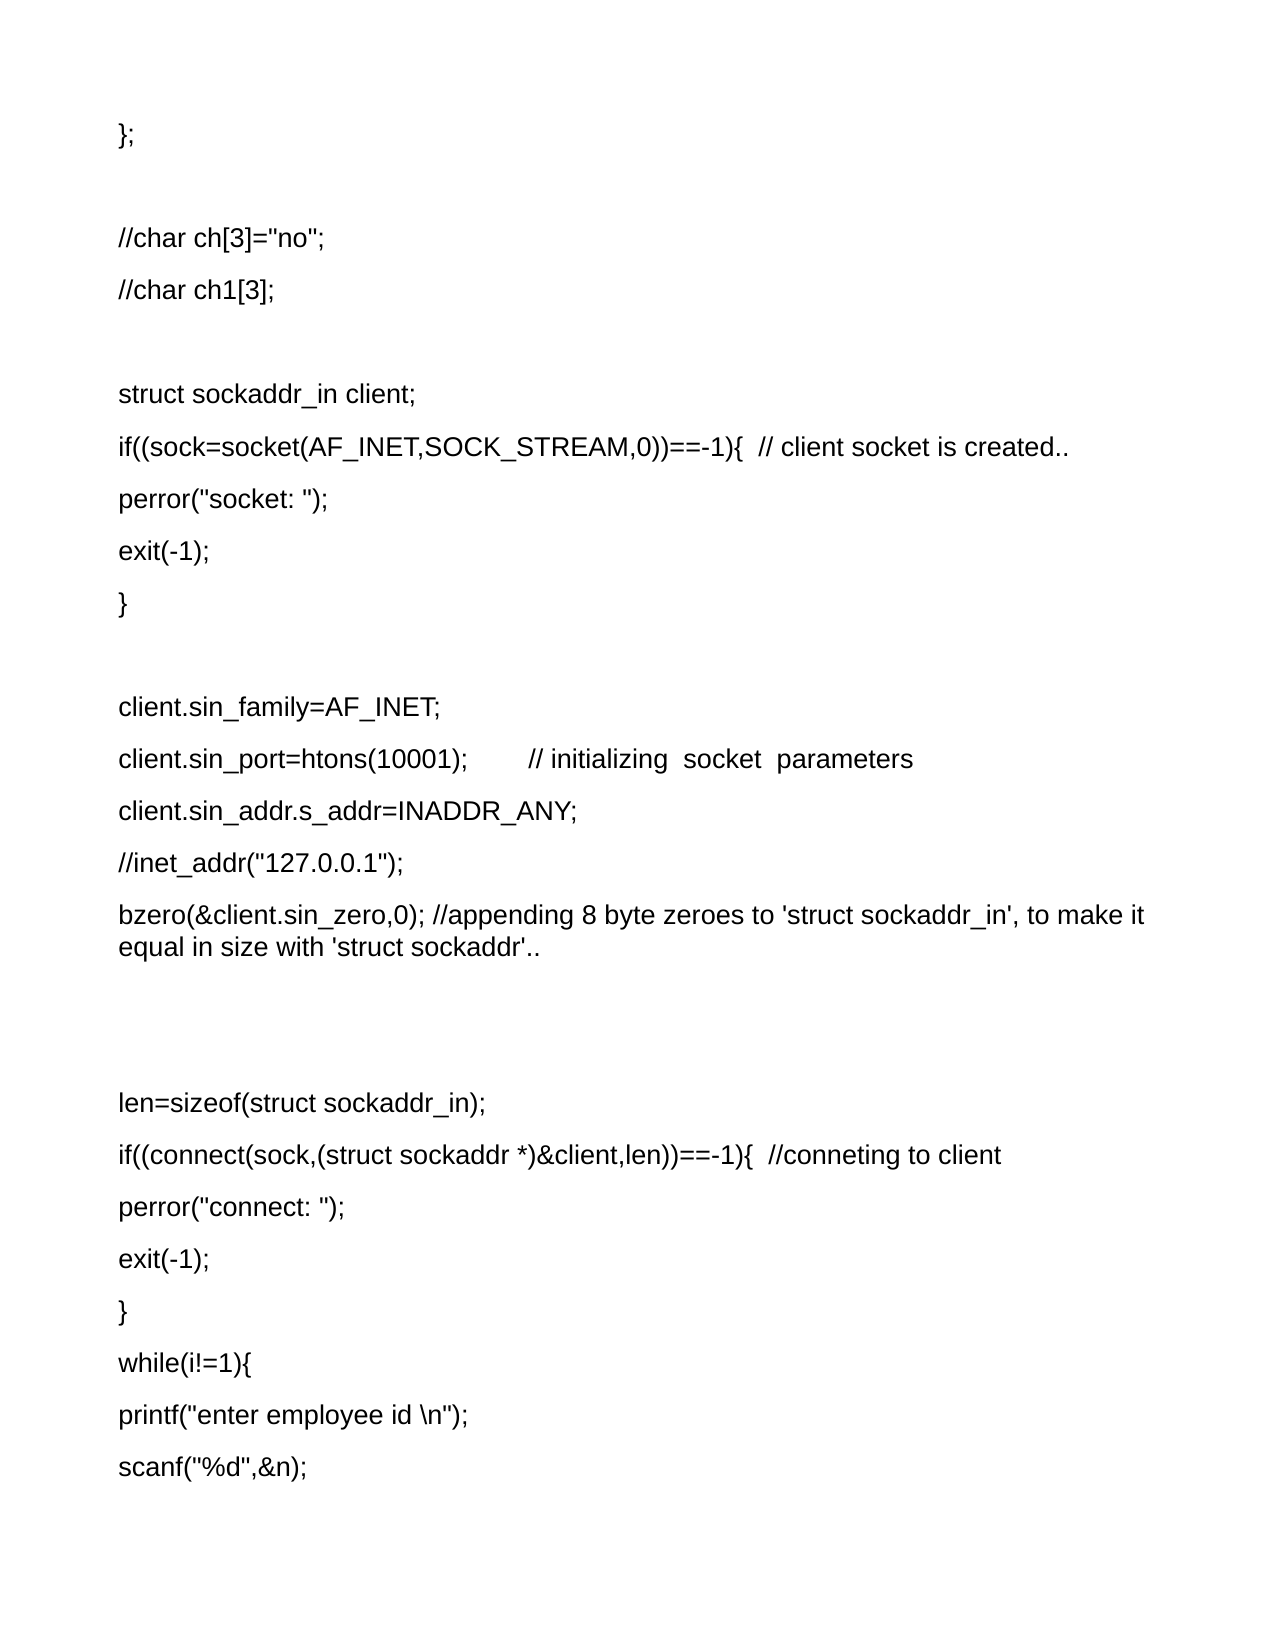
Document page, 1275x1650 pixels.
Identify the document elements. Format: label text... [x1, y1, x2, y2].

text scanf("%d",&n); [118, 1451, 1157, 1483]
text //char ch1[3]; [118, 274, 1157, 306]
text client.sin_addr.s_addr=INADDR_ANY; [118, 795, 1157, 826]
text struct sockaddr_in client; [118, 378, 1157, 410]
text //inet_addr("127.0.0.1"); [118, 847, 1157, 878]
text //char ch[3]="no"; [118, 222, 1157, 253]
text } [118, 1295, 1157, 1326]
text perror("socket: "); [118, 483, 1157, 514]
text if((sock=socket(AF_INET,SOCK_STREAM,0))==-1){ // client socket is created.. [118, 431, 1157, 462]
text exit(-1); [118, 1243, 1157, 1274]
text len=sizeof(struct sockaddr_in); [118, 1087, 1157, 1118]
text bzero(&client.sin_zero,0); //appending 8 byte zeroes to 'struct sockaddr_in', to make it equal in size with 'struct sockaddr'.. [118, 899, 1157, 962]
text printf("enter employee id \n"); [118, 1399, 1157, 1431]
text }; [118, 118, 1157, 149]
text } [118, 587, 1157, 618]
text exit(-1); [118, 535, 1157, 566]
text client.sin_port=htons(10001); // initializing socket parameters [118, 743, 1157, 774]
text perror("connect: "); [118, 1191, 1157, 1222]
text if((connect(sock,(struct sockaddr *)&client,len))==-1){ //conneting to client [118, 1139, 1157, 1170]
text client.sin_family=AF_INET; [118, 691, 1157, 722]
text while(i!=1){ [118, 1347, 1157, 1378]
